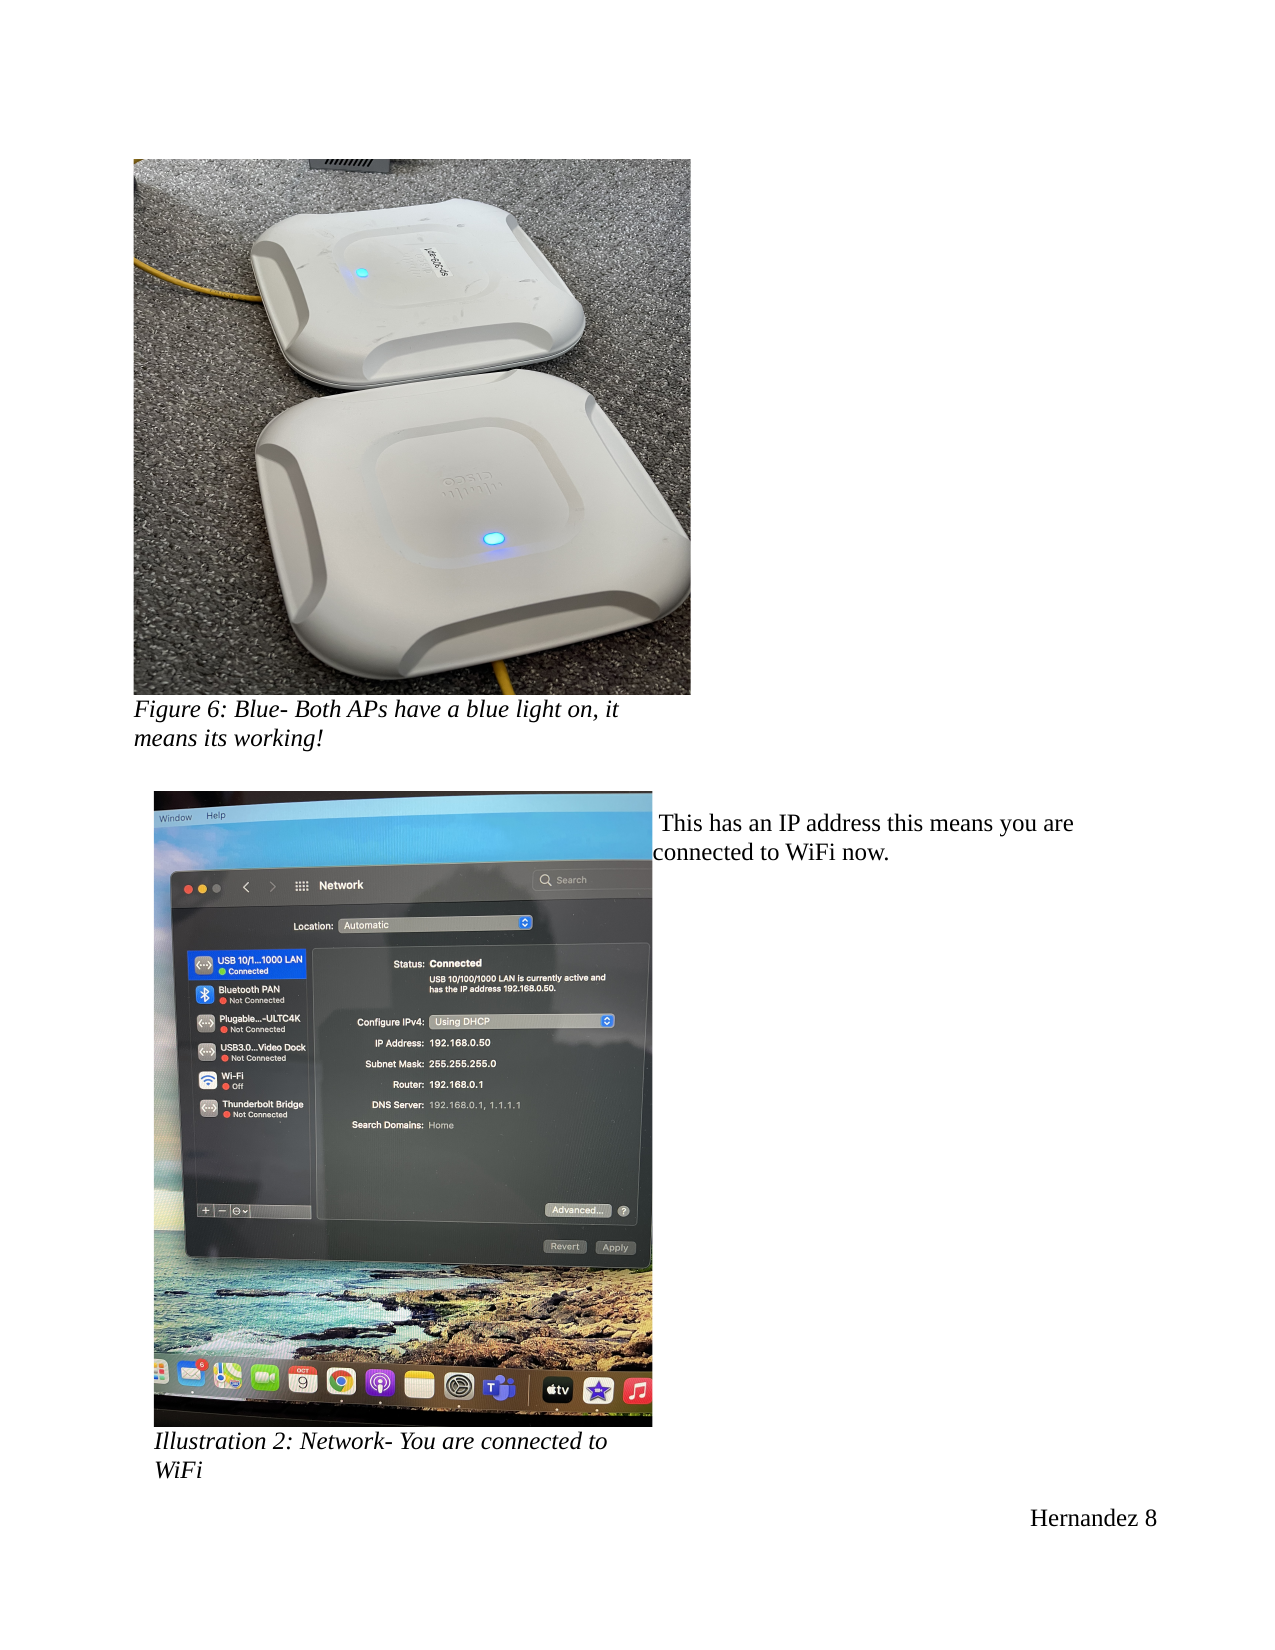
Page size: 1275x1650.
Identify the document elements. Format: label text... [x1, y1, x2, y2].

picture [153, 791, 653, 1427]
text Illustration 2: Network- You are connected to WiFi [154, 1427, 652, 1484]
text Figure 6: Blue- Both APs have a blue light on, it means its working! [133, 695, 691, 752]
text [118, 808, 153, 866]
picture [133, 159, 691, 695]
text This has an IP address this means you are connected to WiFi now. [653, 808, 1157, 866]
